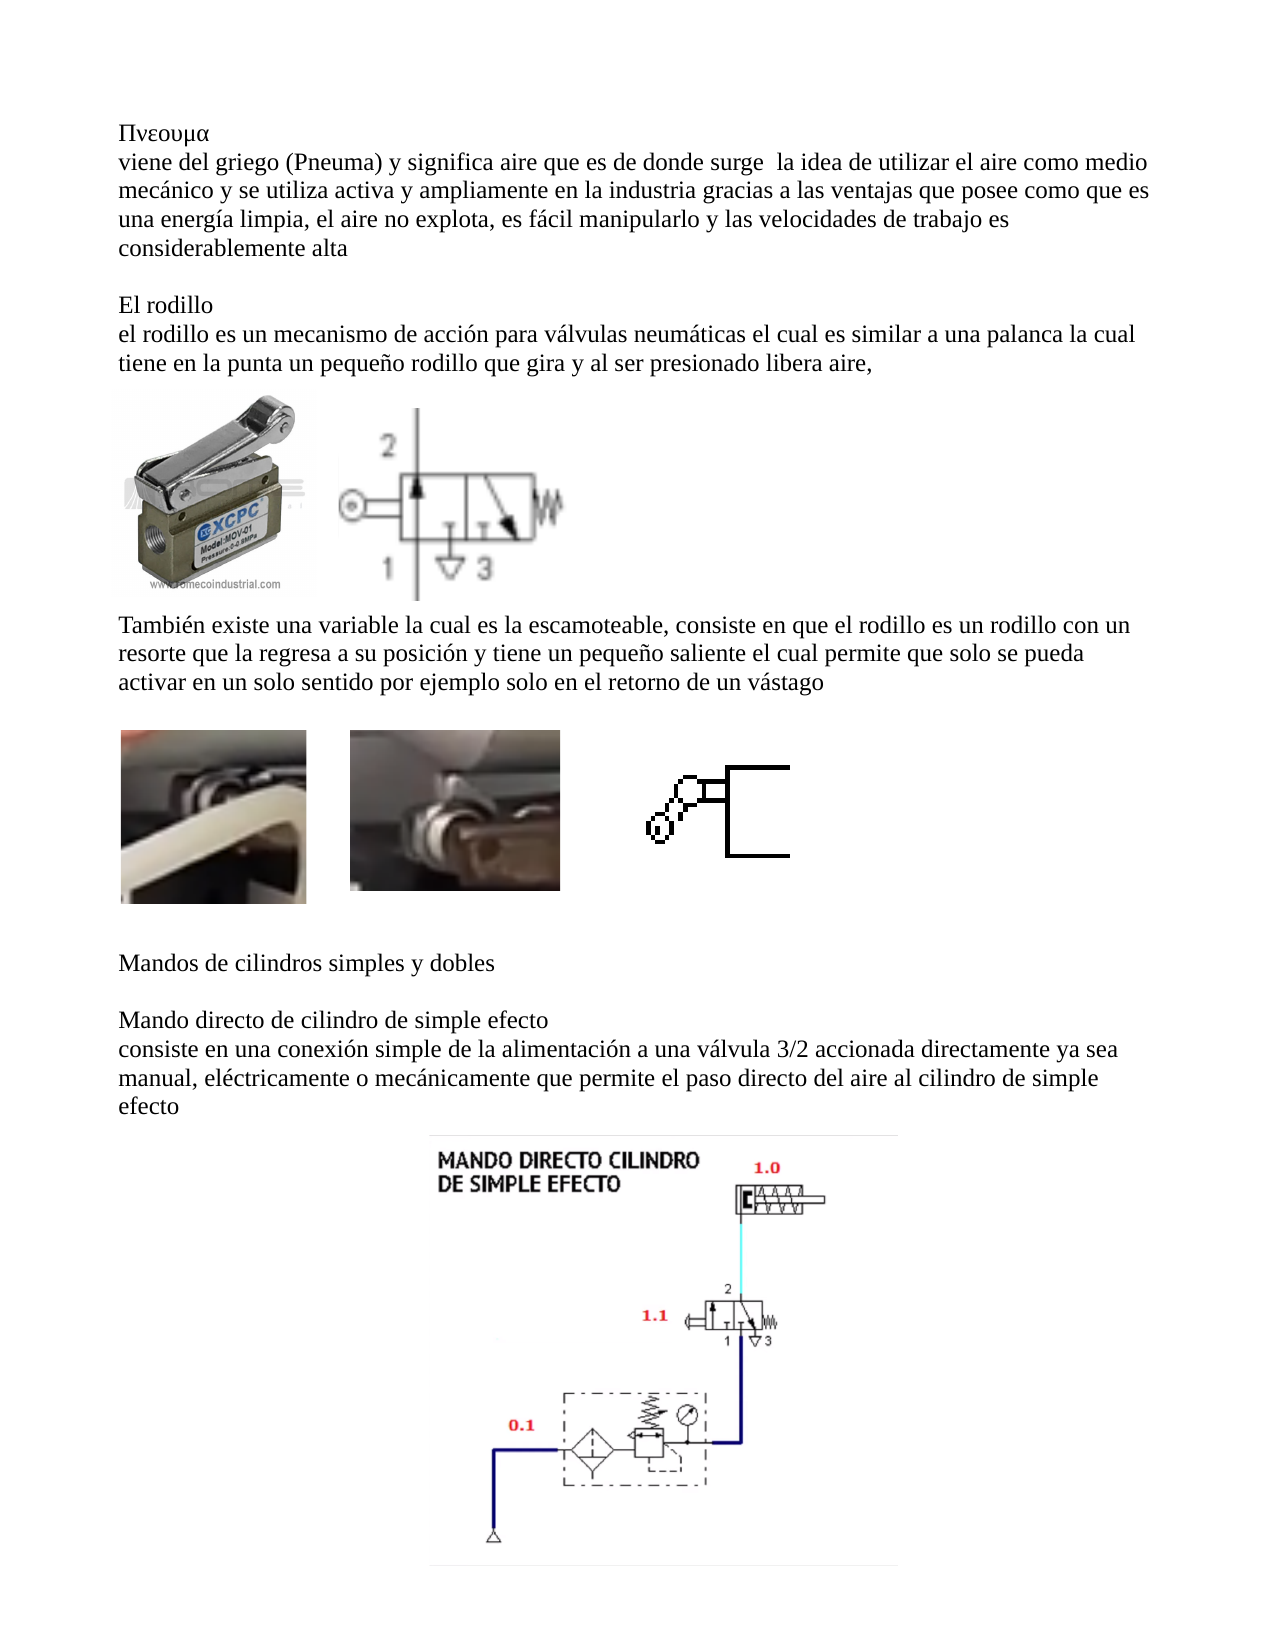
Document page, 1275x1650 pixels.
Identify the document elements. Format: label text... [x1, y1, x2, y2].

text consiste en una conexión simple de la alimentación a una válvula 3/2 accionada directamente ya sea manual, eléctricamente o mecánicamente que permite el paso directo del aire al cilindro de simple efecto [118, 1034, 1157, 1120]
text el rodillo es un mecanismo de acción para válvulas neumáticas el cual es similar a una palanca la cual tiene en la punta un pequeño rodillo que gira y al ser presionado libera aire, [118, 319, 1157, 377]
picture [194, 730, 307, 904]
text viene del griego (Pneuma) y significa aire que es de donde surge la idea de utilizar el aire como medio mecánico y se utiliza activa y ampliamente en la industria gracias a las ventajas que posee como que es una energía limpia, el aire no explota, es fácil manipularlo y las velocidades de trabajo es considerablemente alta [118, 147, 1157, 262]
text Mandos de cilindros simples y dobles [118, 948, 1157, 976]
picture [338, 408, 573, 601]
text El rodillo [118, 291, 1157, 319]
picture [111, 389, 318, 597]
text También existe una variable la cual es la escamoteable, consiste en que el rodillo es un rodillo con un resorte que la regresa a su posición y tiene un pequeño saliente el cual permite que solo se pueda activar en un solo sentido por ejemplo solo en el retorno de un vástago [118, 610, 1157, 696]
picture [429, 1135, 898, 1566]
picture [587, 715, 823, 919]
picture [435, 730, 561, 891]
text Πνεουμα [118, 118, 1157, 147]
text Mando directo de cilindro de simple efecto [118, 1005, 1157, 1034]
